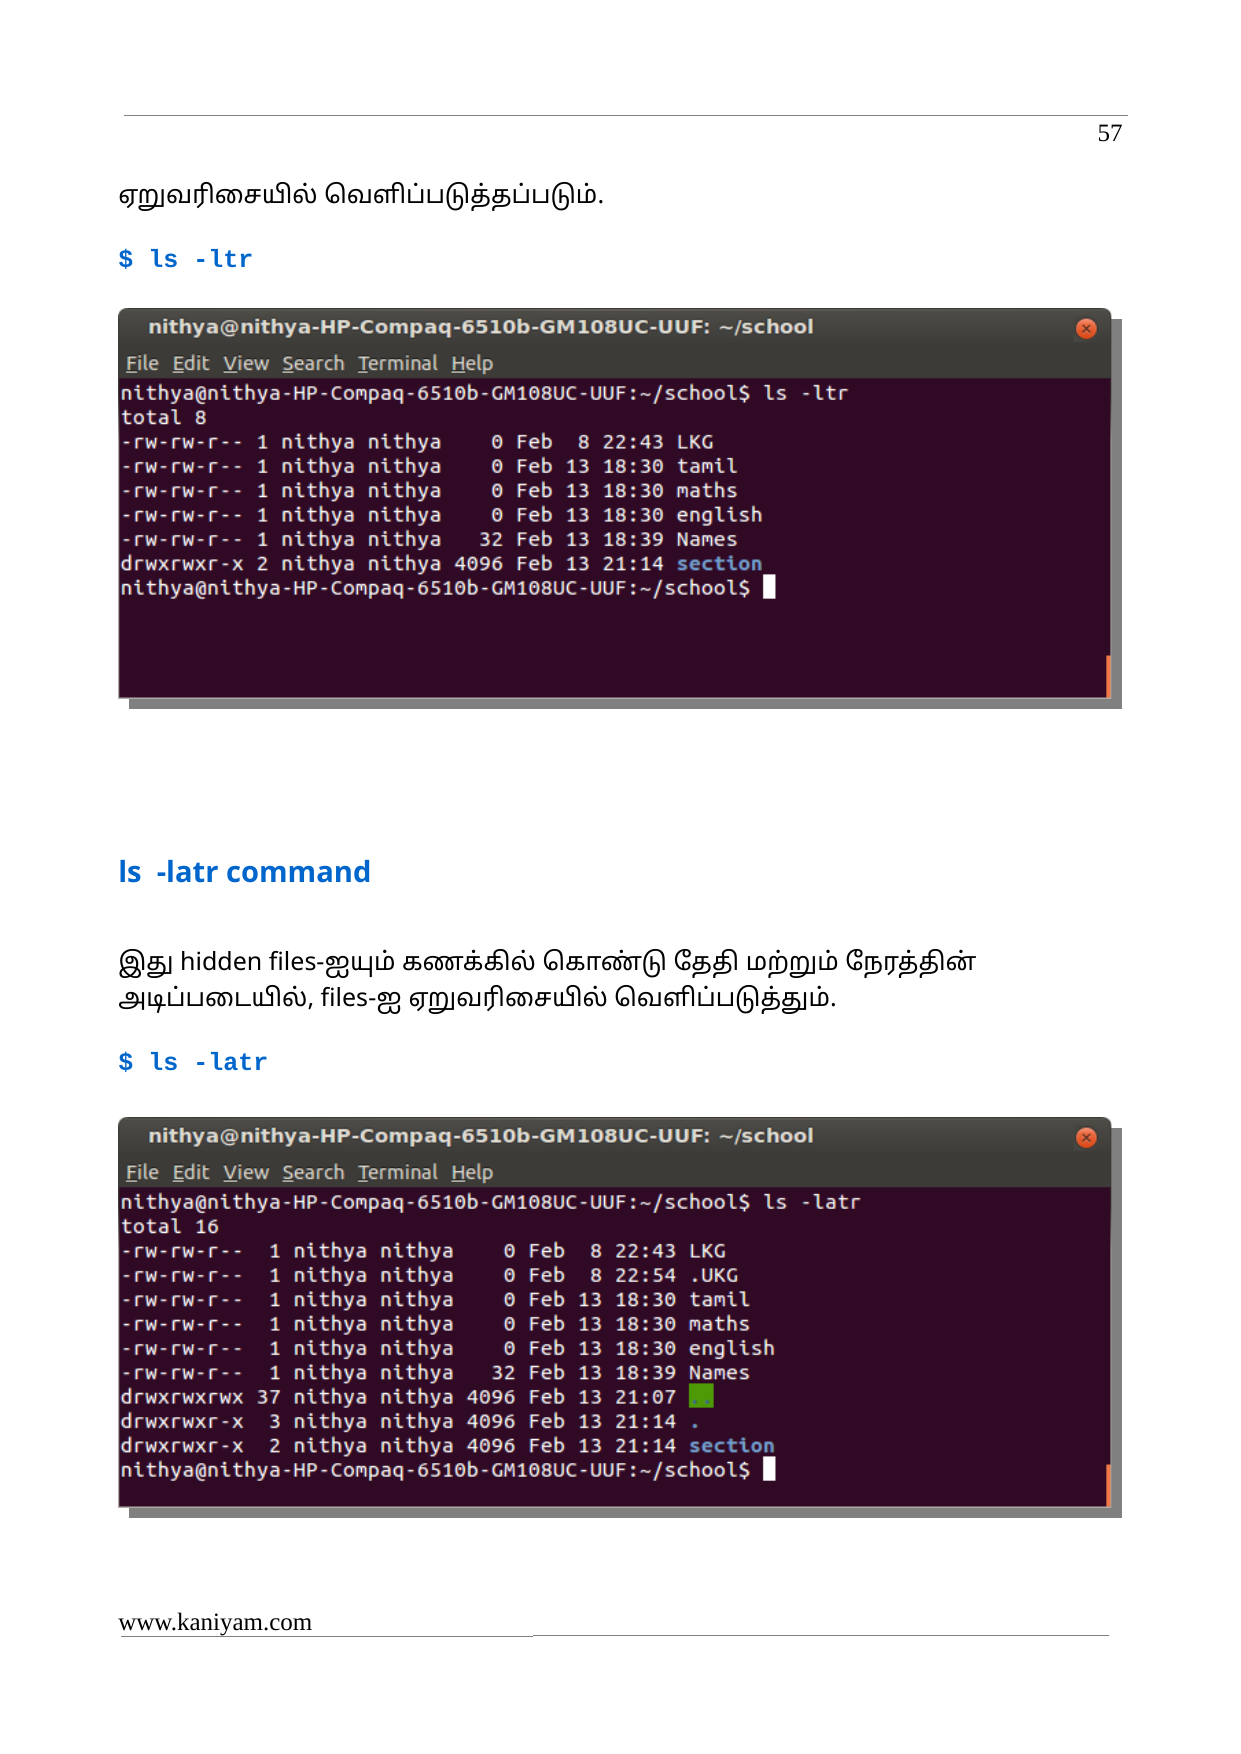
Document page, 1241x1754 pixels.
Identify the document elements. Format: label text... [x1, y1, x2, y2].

text $ ls -latr [118, 1049, 1122, 1078]
text $ ls -ltr [118, 246, 1122, 275]
text இது hidden files-ஐயும் கணக்கில் கொண்டு தேதி மற்றும் நேரத்தின் அடிப்படையில், files-ஐ ஏறுவரிசையில் வெளிப்படுத்தும். [118, 943, 1122, 1015]
subtitle ls -latr command [118, 851, 1122, 891]
picture [118, 308, 1112, 699]
text ஏறுவரிசையில் வெளிப்படுத்தப்படும். [118, 176, 1122, 212]
picture [118, 1117, 1112, 1508]
